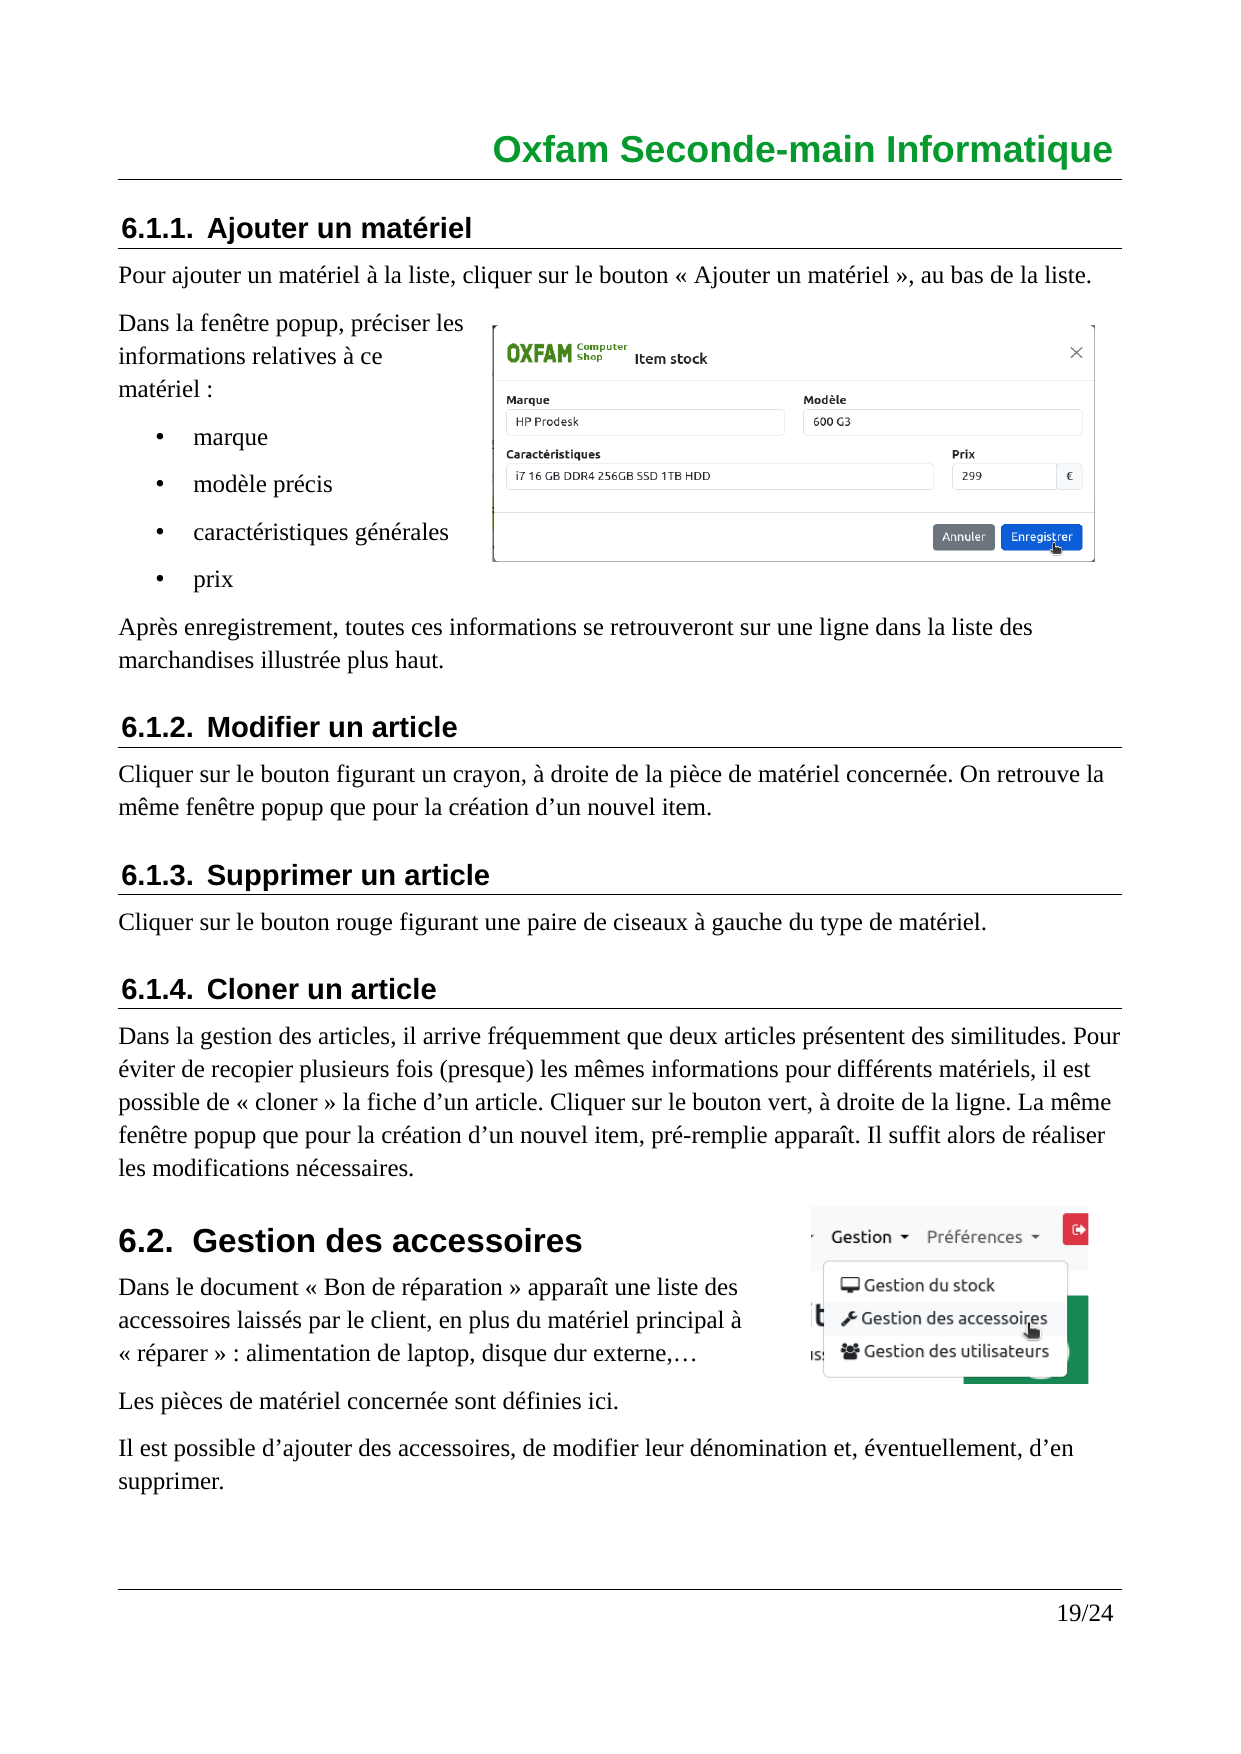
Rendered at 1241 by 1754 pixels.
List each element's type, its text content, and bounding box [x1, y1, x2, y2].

subtitle Ajouter un matériel [118, 208, 1122, 248]
text Après enregistrement, toutes ces informations se retrouveront sur une ligne dans la liste des marchandises illustrée plus haut. [118, 612, 1122, 674]
subtitle Cloner un article [118, 969, 1122, 1008]
text Dans la gestion des articles, il arrive fréquemment que deux articles présentent des similitudes. Pour éviter de recopier plusieurs fois (presque) les mêmes informations pour différents matériels, il est possible de « cloner » la fiche d’un article. Cliquer sur le bouton vert, à droite de la ligne. La même fenêtre popup que pour la création d’un nouvel item, pré-remplie apparaît. Il suffit alors de réaliser les modifications nécessaires. [118, 1021, 1122, 1182]
picture [492, 325, 1095, 562]
list marque [156, 422, 474, 451]
list caractéristiques générales [156, 517, 474, 546]
text Cliquer sur le bouton figurant un crayon, à droite de la pièce de matériel concernée. On retrouve la même fenêtre popup que pour la création d’un nouvel item. [118, 759, 1122, 821]
subtitle Modifier un article [118, 707, 1122, 747]
text Il est possible d’ajouter des accessoires, de modifier leur dénomination et, éventuellement, d’en supprimer. [118, 1433, 1122, 1495]
text Dans la fenêtre popup, préciser les informations relatives à ce matériel : [118, 308, 1122, 579]
subtitle Gestion des accessoires [118, 1188, 1122, 1402]
list [1112, 422, 1122, 451]
list prix [156, 564, 1122, 593]
text Les pièces de matériel concernée sont définies ici. [118, 1386, 1122, 1414]
text Cliquer sur le bouton rouge figurant une paire de ciseaux à gauche du type de matériel. [118, 907, 1122, 935]
text Pour ajouter un matériel à la liste, cliquer sur le bouton « Ajouter un matériel », au bas de la liste. [118, 261, 1122, 289]
text Dans le document « Bon de réparation » apparaît une liste des accessoires laissés par le client, en plus du matériel principal à « réparer » : alimentation de laptop, disque dur externe,… [118, 1272, 793, 1367]
subtitle Supprimer un article [118, 854, 1122, 894]
picture [811, 1206, 1089, 1384]
list [1112, 469, 1122, 498]
list modèle précis [156, 469, 474, 498]
